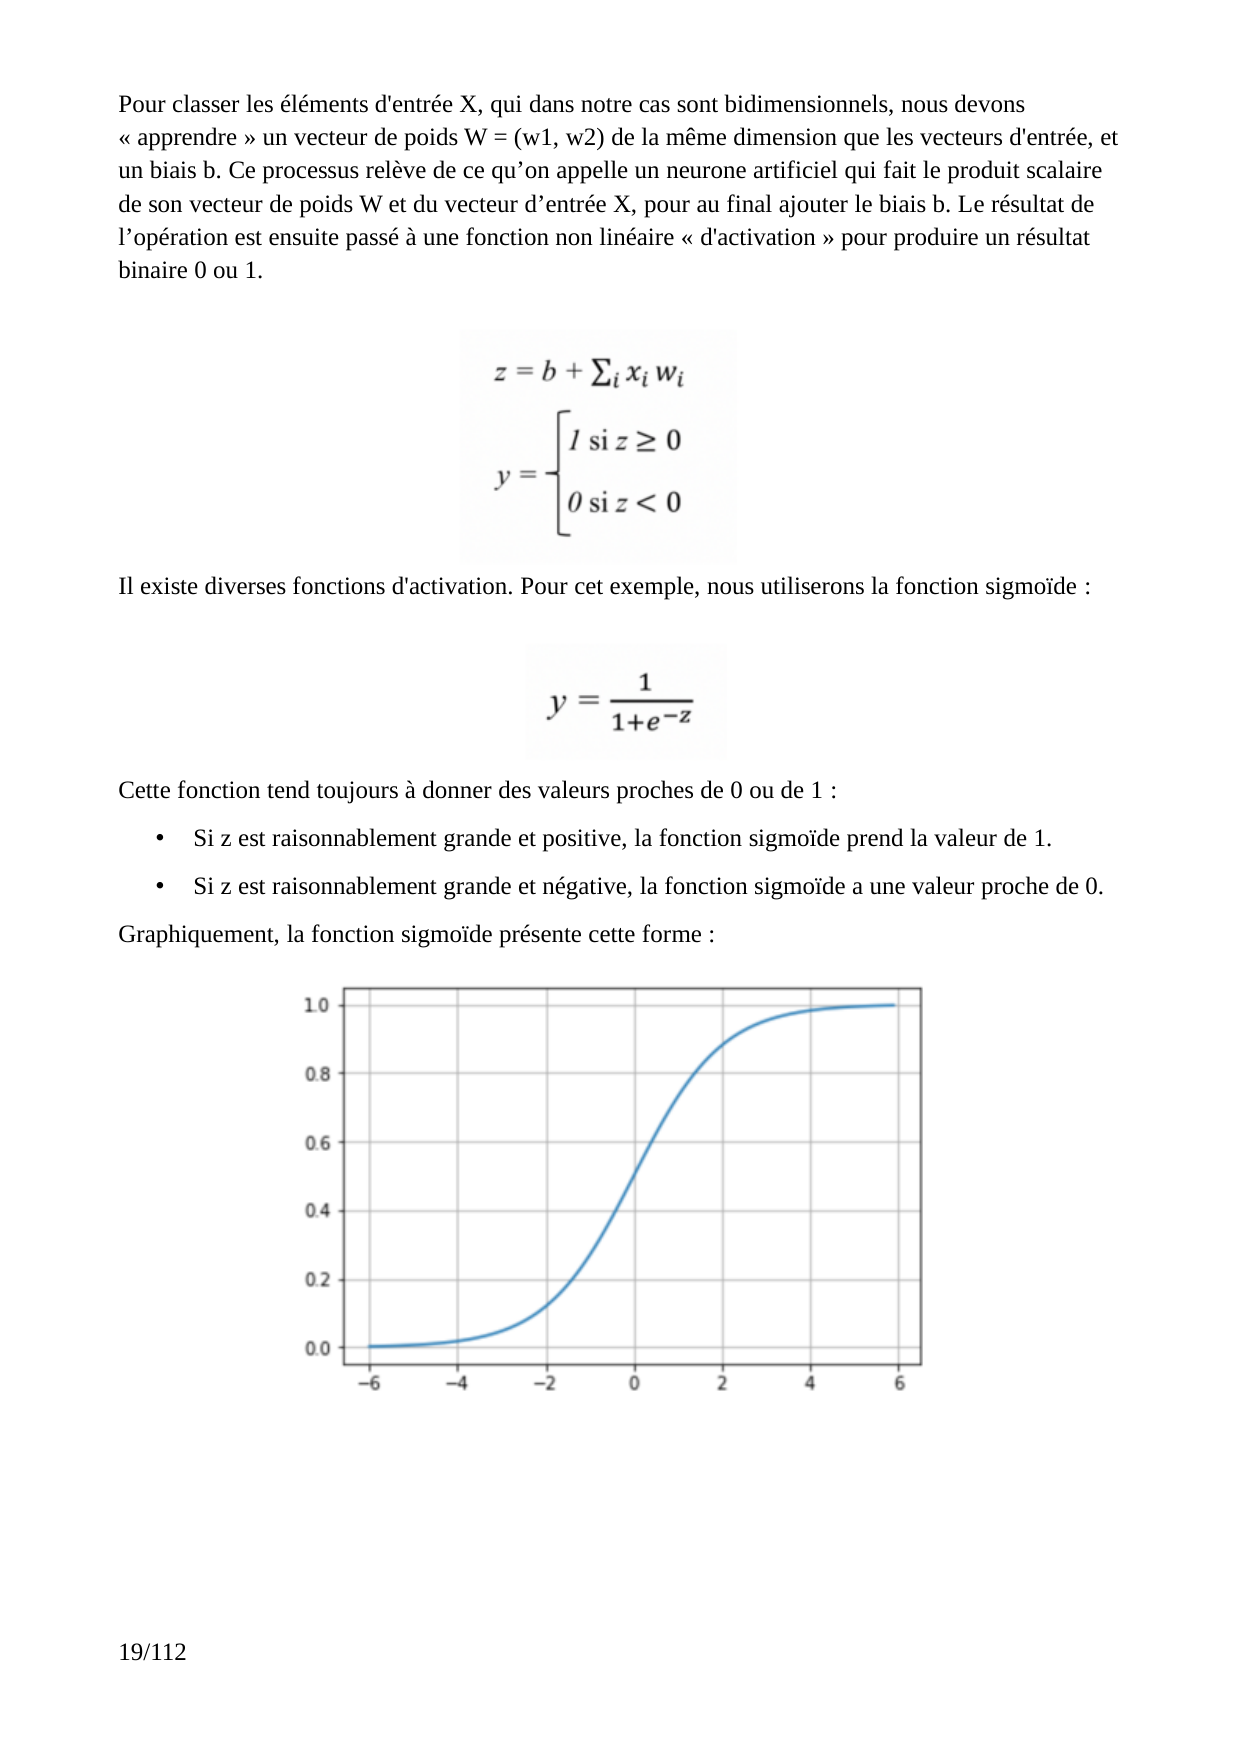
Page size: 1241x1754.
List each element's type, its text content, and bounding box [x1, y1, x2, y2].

picture [118, 619, 1123, 772]
picture [281, 967, 959, 1419]
text Graphiquement, la fonction sigmoïde présente cette forme : [118, 919, 1122, 948]
list Si z est raisonnablement grande et positive, la fonction sigmoïde prend la valeur de 1. [156, 823, 1122, 852]
text Cette fonction tend toujours à donner des valeurs proches de 0 ou de 1 : [118, 772, 1122, 804]
text Pour classer les éléments d'entrée X, qui dans notre cas sont bidimensionnels, nous devons « apprendre » un vecteur de poids W = (w1, w2) de la même dimension que les vecteurs d'entrée, et un biais b. Ce processus relève de ce qu’on appelle un neurone artificiel qui fait le produit scalaire de son vecteur de poids W et du vecteur d’entrée X, pour au final ajouter le biais b. Le résultat de l’opération est ensuite passé à une fonction non linéaire « d'activation » pour produire un résultat binaire 0 ou 1. [118, 88, 1122, 284]
text Il existe diverses fonctions d'activation. Pour cet exemple, nous utiliserons la fonction sigmoïde : [118, 567, 1122, 600]
picture [118, 303, 1123, 567]
list Si z est raisonnablement grande et négative, la fonction sigmoïde a une valeur proche de 0. [156, 871, 1122, 900]
